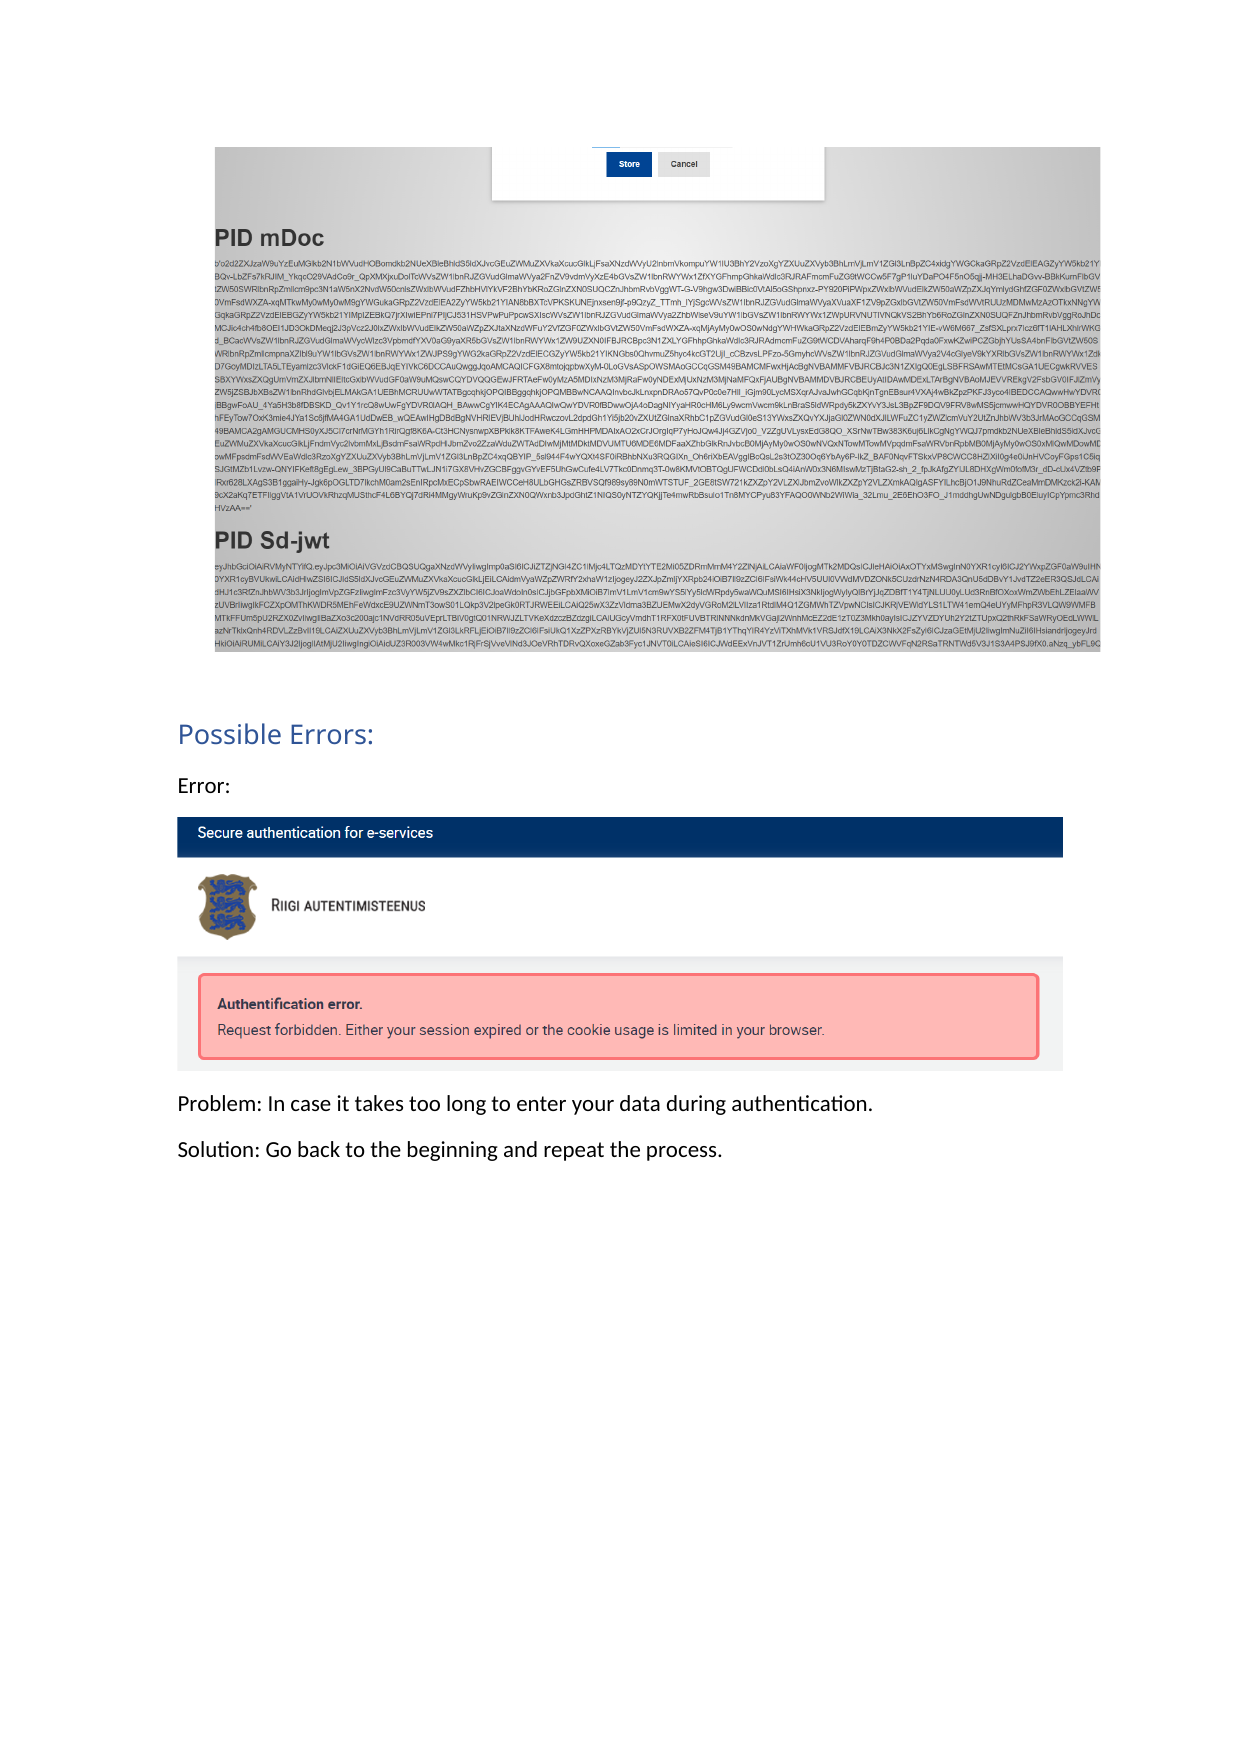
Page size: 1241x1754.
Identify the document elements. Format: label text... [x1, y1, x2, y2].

text Error: [177, 772, 1063, 799]
text Possible Errors: [177, 716, 1063, 753]
text Solution: Go back to the beginning and repeat the process. [177, 1135, 1063, 1163]
picture [214, 147, 1101, 652]
text Problem: In case it takes too long to enter your data during authentication. [177, 1089, 1063, 1117]
picture [177, 817, 1063, 1071]
